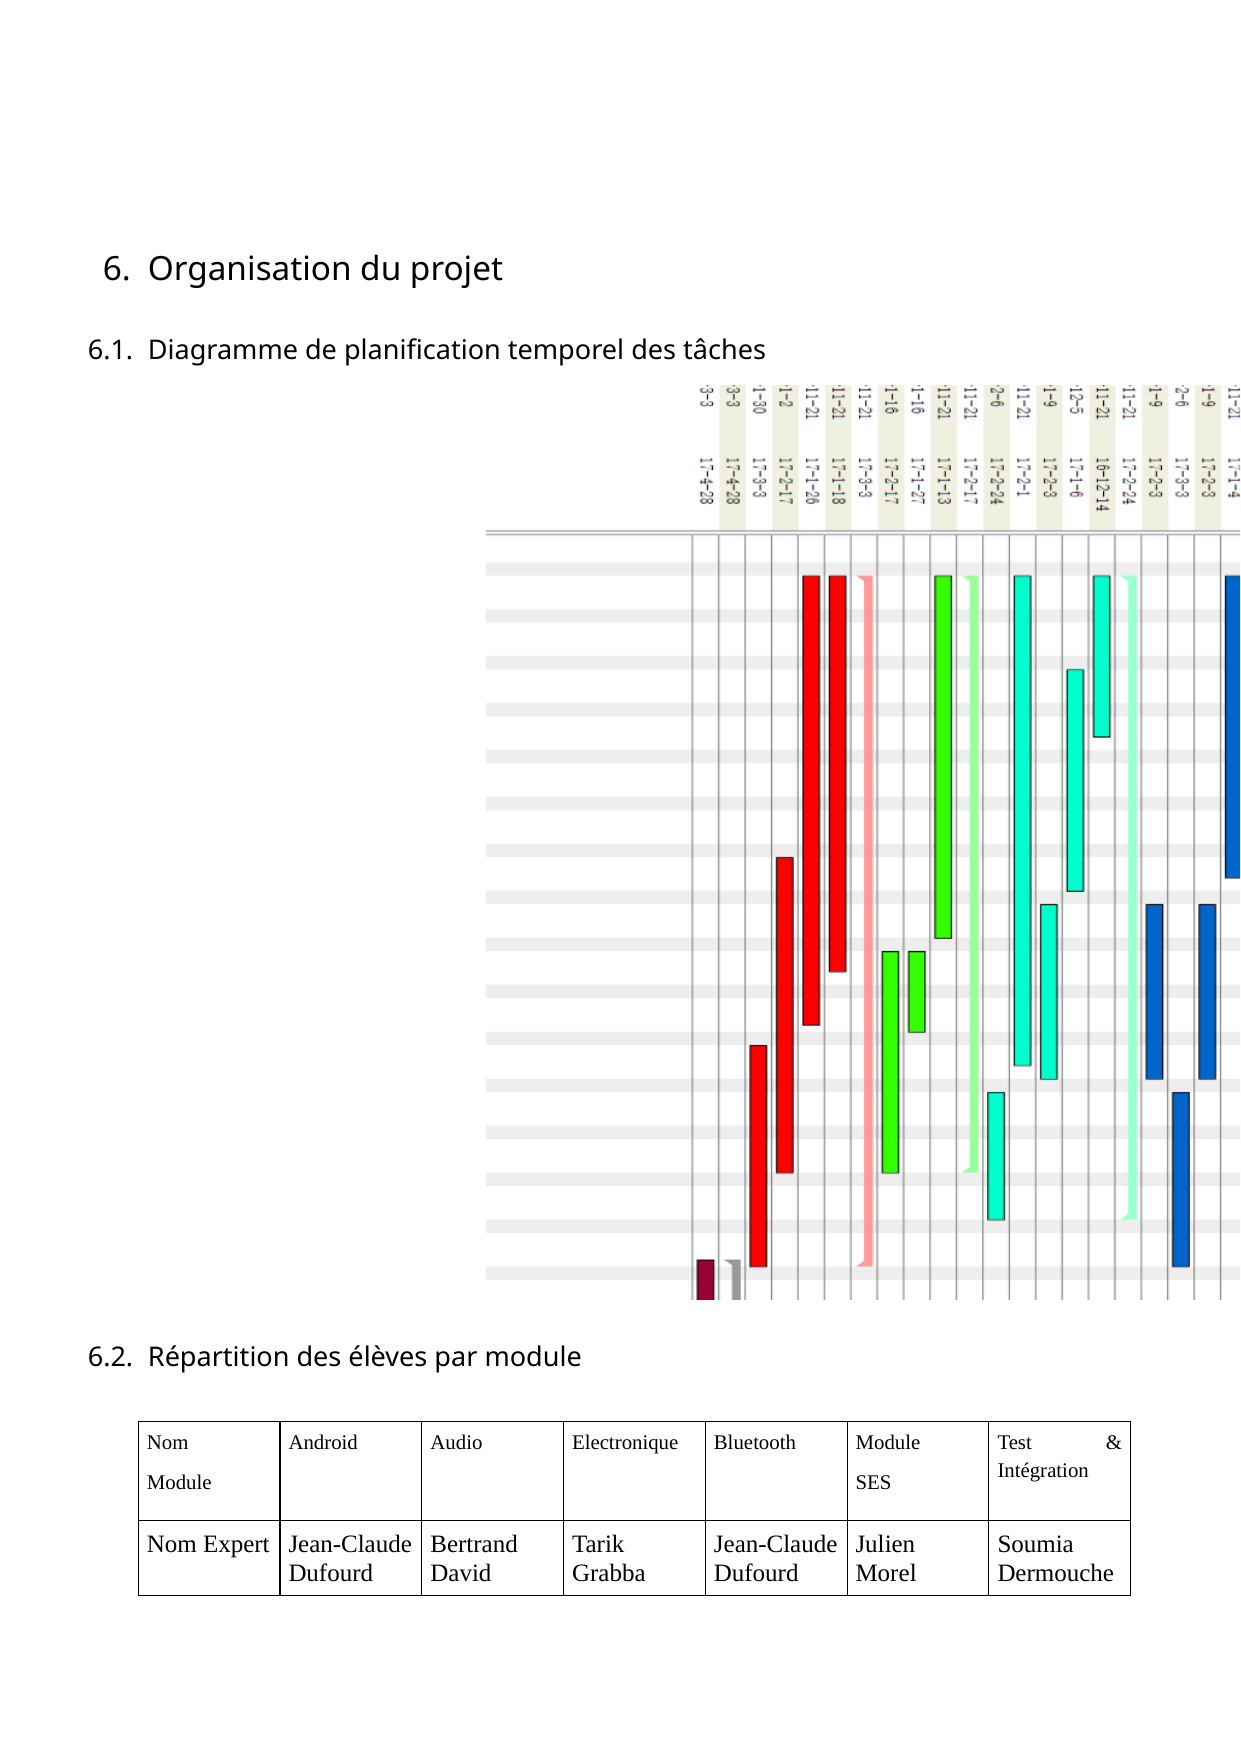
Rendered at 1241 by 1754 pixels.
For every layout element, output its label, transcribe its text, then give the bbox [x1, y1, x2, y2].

table_cell Tarik Grabba [564, 1521, 705, 1595]
table_cell Jean-Claude Dufourd [706, 1521, 847, 1595]
subtitle Diagramme de planification temporel des tâches [88, 331, 1093, 367]
table_header Test & Intégration [989, 1422, 1130, 1519]
table_cell Soumia Dermouche [989, 1521, 1130, 1595]
table_header Bluetooth [706, 1422, 847, 1519]
table_cell Jean-Claude Dufourd [281, 1521, 421, 1595]
table_header Audio [422, 1422, 563, 1519]
table_cell Julien Morel [848, 1521, 988, 1595]
table_header Android [281, 1422, 421, 1519]
subtitle Répartition des élèves par module [88, 1337, 1093, 1374]
subtitle Organisation du projet [103, 245, 1093, 291]
table_header Module SES [848, 1422, 988, 1519]
table_cell Nom Expert [139, 1521, 279, 1595]
table_header Electronique [564, 1422, 705, 1519]
table_cell Bertrand David [422, 1521, 563, 1595]
table_header Nom Module [139, 1422, 279, 1519]
